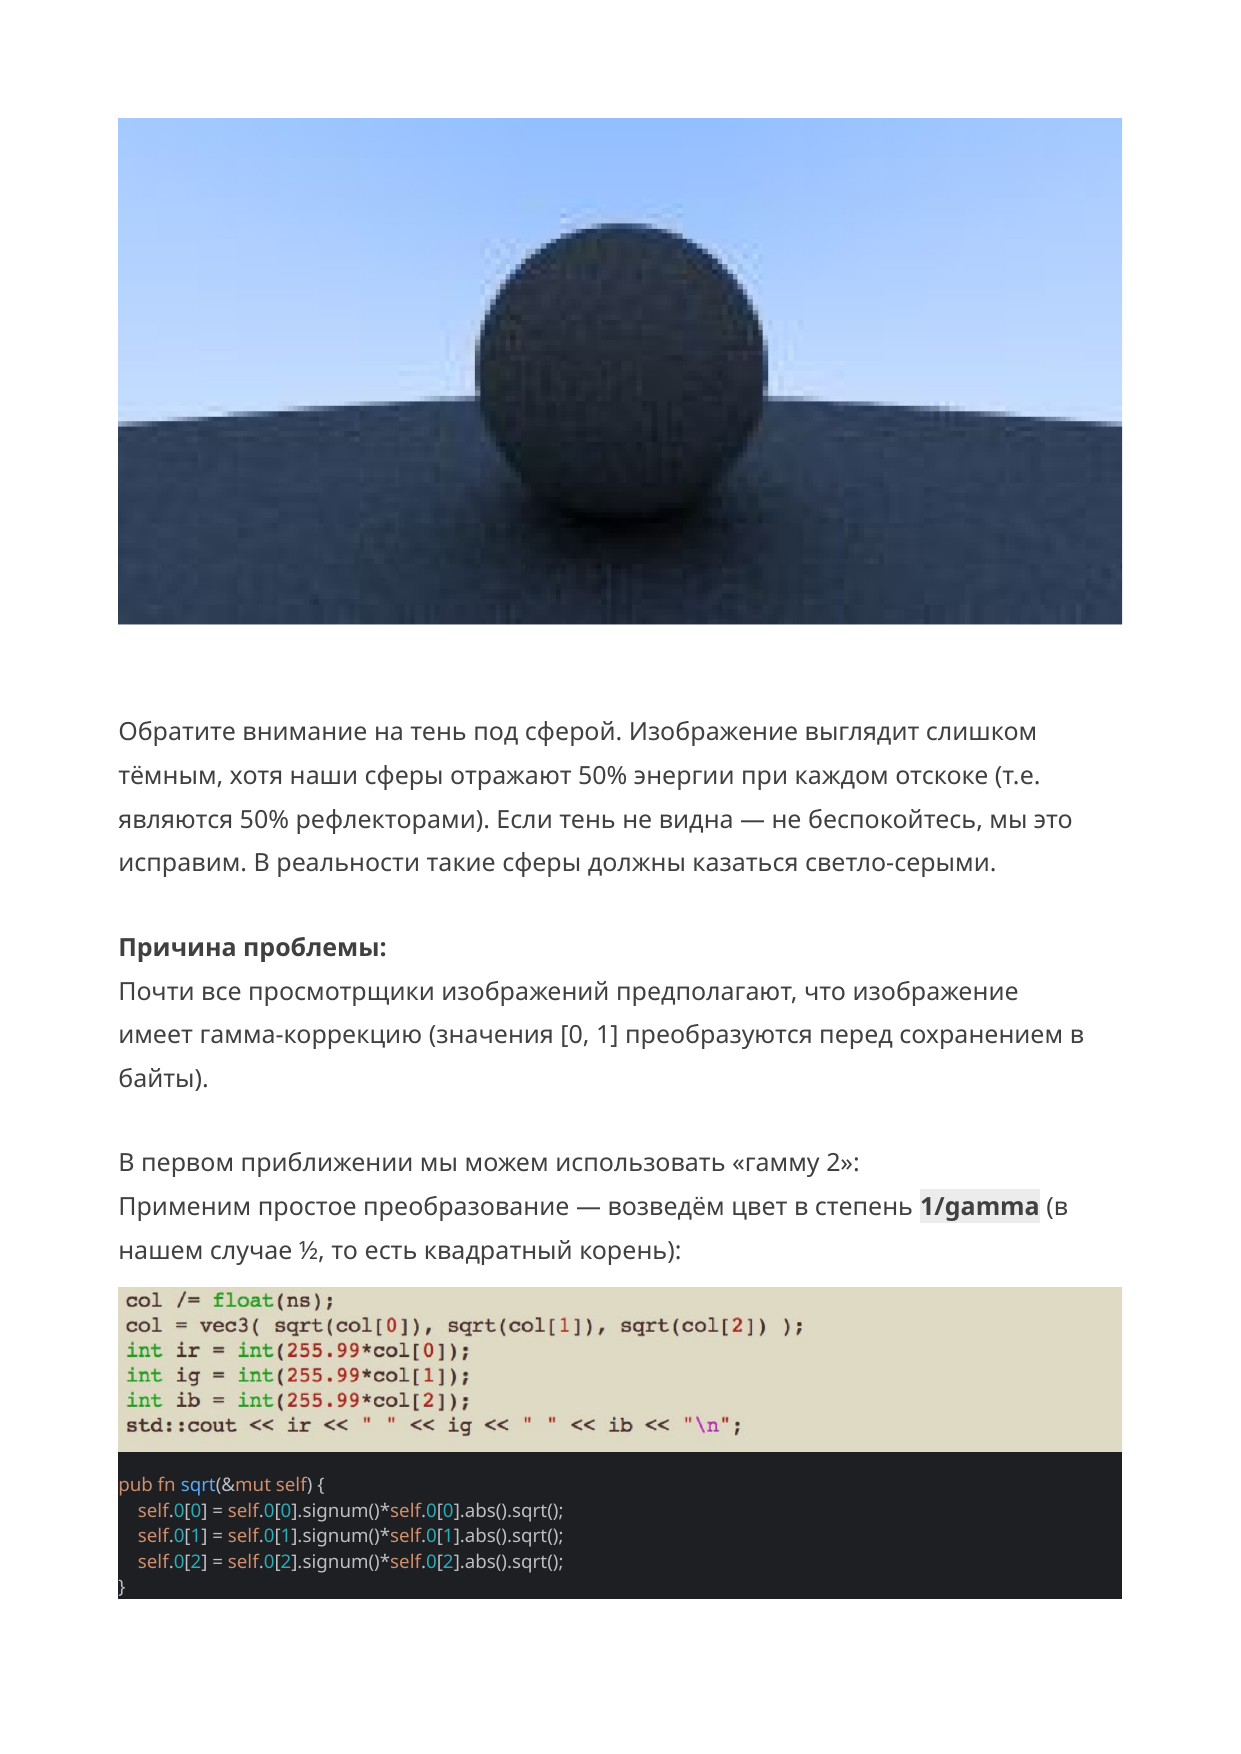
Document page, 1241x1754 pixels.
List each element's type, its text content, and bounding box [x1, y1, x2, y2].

text Причина проблемы: Почти все просмотрщики изображений предполагают, что изображение имеет гамма-коррекцию (значения [0, 1] преобразуются перед сохранением в байты). [118, 920, 1122, 1095]
text Обратите внимание на тень под сферой. Изображение выглядит слишком тёмным, хотя наши сферы отражают 50% энергии при каждом отскоке (т.е. являются 50% рефлекторами). Если тень не видна — не беспокойтесь, мы это исправим. В реальности такие сферы должны казаться светло-серыми. [118, 704, 1122, 879]
picture [118, 118, 1123, 630]
text В первом приближении мы можем использовать «гамму 2»: Применим простое преобразование — возведём цвет в степень 1/gamma (в нашем случае ½, то есть квадратный корень): [118, 1135, 1122, 1267]
picture [118, 1286, 1123, 1452]
text pub fn sqrt(&mut self) { self.0[0] = self.0[0].signum()*self.0[0].abs().sqrt(); self.0[1] = self.0[1].signum()*self.0[1].abs().sqrt(); self.0[2] = self.0[2].signum()*self.0[2].abs().sqrt(); } [118, 1452, 1122, 1599]
